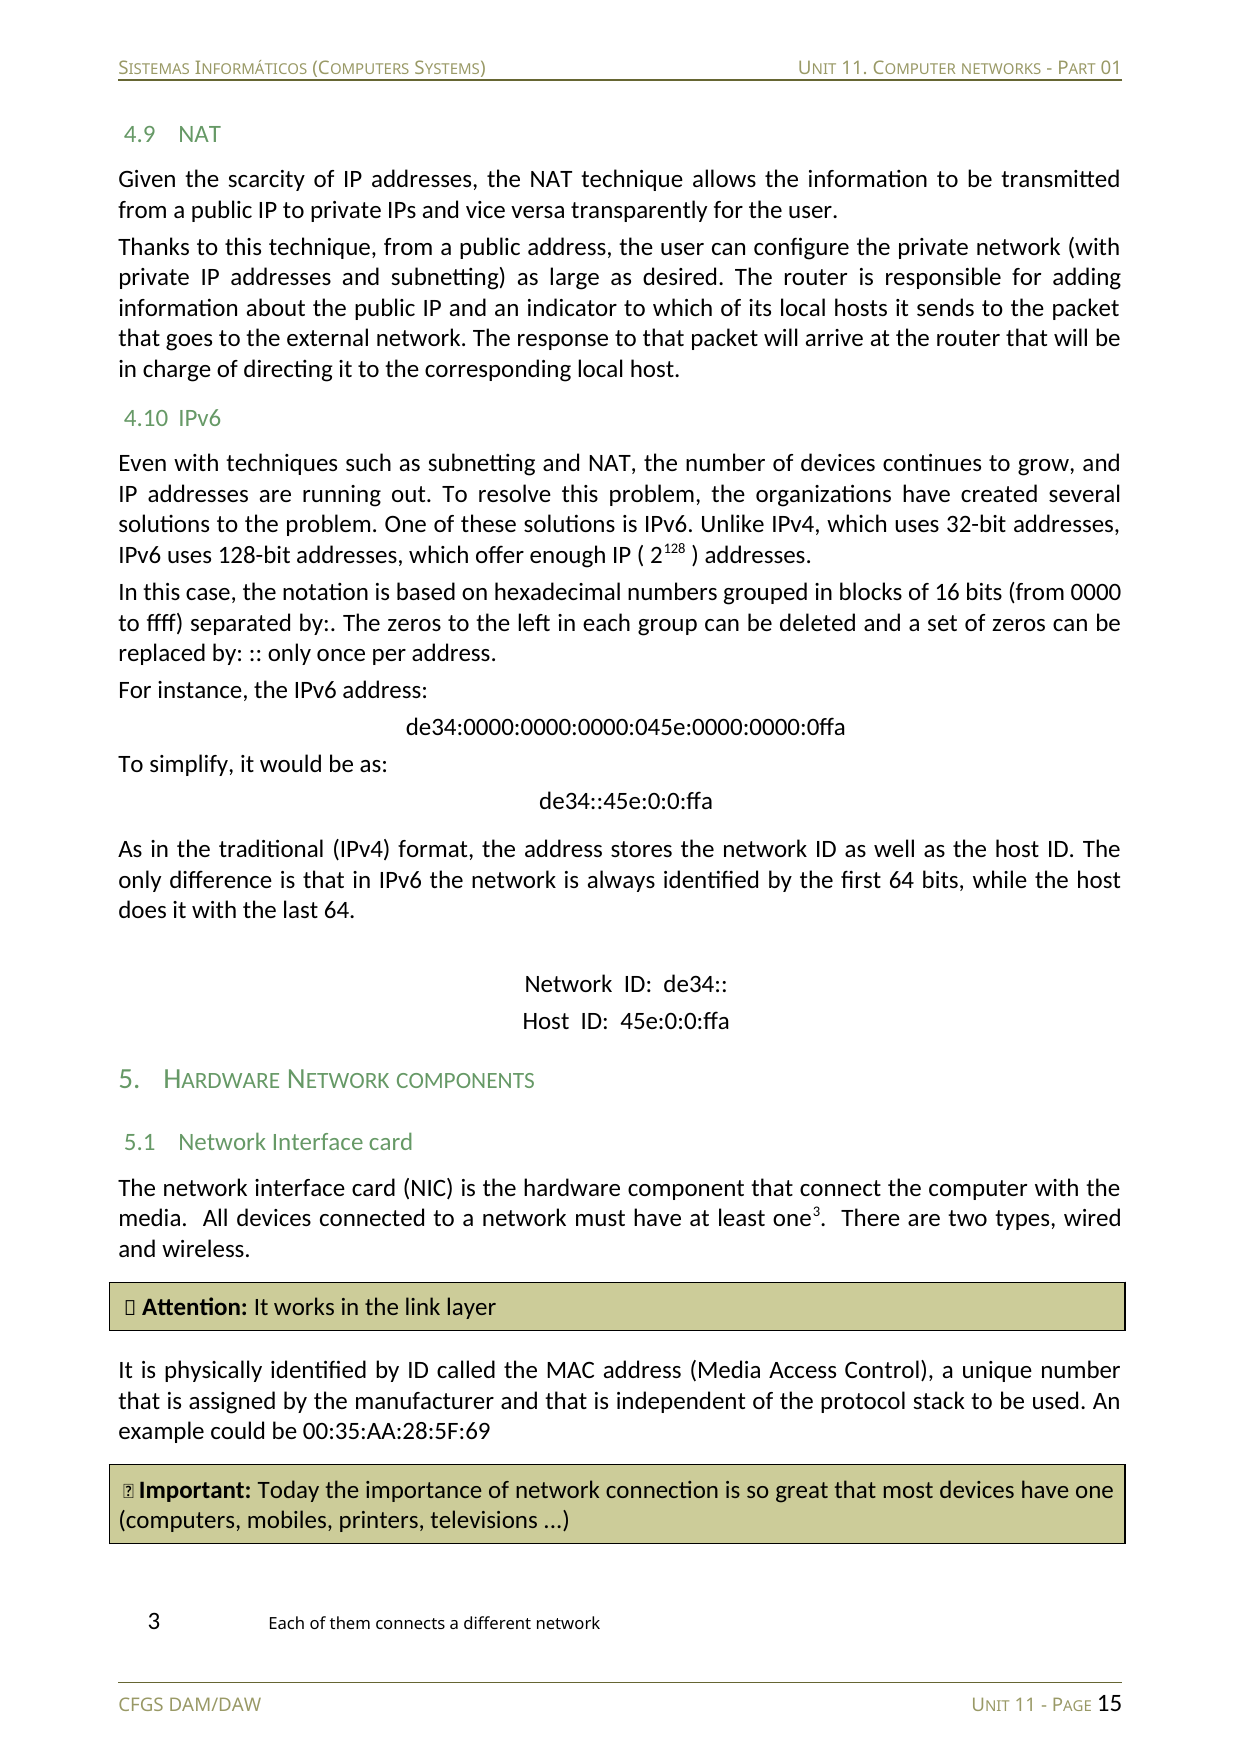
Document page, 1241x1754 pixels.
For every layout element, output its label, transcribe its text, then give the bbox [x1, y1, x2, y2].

text 📖 Important: Today the importance of network connection is so great that most devices have one (computers, mobiles, printers, televisions ...) [110, 1465, 1124, 1543]
text It is physically identified by ID called the MAC address (Media Access Control), a unique number that is assigned by the manufacturer and that is independent of the protocol stack to be used. An example could be 00:35:AA:28:5F:69 [118, 1354, 1122, 1446]
text Thanks to this technique, from a public address, the user can configure the private network (with private IP addresses and subnetting) as large as desired. The router is responsible for adding information about the public IP and an indicator to which of its local hosts it sends to the packet that goes to the external network. The response to that packet will arrive at the router that will be in charge of directing it to the corresponding local host. [118, 231, 1122, 383]
text Even with techniques such as subnetting and NAT, the number of devices continues to grow, and IP addresses are running out. To resolve this problem, the organizations have created several solutions to the problem. One of these solutions is IPv6. Unlike IPv4, which uses 32-bit addresses, IPv6 uses 128-bit addresses, which offer enough IP ( 2128 ) addresses. [118, 448, 1122, 570]
text As in the traditional (IPv4) format, the address stores the network ID as well as the host ID. The only difference is that in IPv6 the network is always identified by the first 64 bits, while the host does it with the last 64. [118, 833, 1122, 925]
text In this case, the notation is based on hexadecimal numbers grouped in blocks of 16 bits (from 0000 to ffff) separated by:. The zeros to the left in each group can be deleted and a set of zeros can be replaced by: :: only once per address. [118, 576, 1122, 668]
text Host ID: 45e:0:0:ffa [118, 1005, 1122, 1036]
text Network ID: de34:: [118, 968, 1122, 999]
text Each of them connects a different network [147, 1605, 1122, 1636]
text ❕ Attention: It works in the link layer [110, 1283, 1124, 1330]
subtitle Hardware Network components [118, 1061, 1122, 1096]
text To simplify, it would be as: [118, 748, 1122, 779]
subtitle IPv6 [118, 402, 1122, 433]
text For instance, the IPv6 address: [118, 674, 1122, 705]
text The network interface card (NIC) is the hardware component that connect the computer with the media. All devices connected to a network must have at least one. There are two types, wired and wireless. [118, 1172, 1122, 1263]
subtitle NAT [118, 118, 1122, 148]
text Given the scarcity of IP addresses, the NAT technique allows the information to be transmitted from a public IP to private IPs and vice versa transparently for the user. [118, 163, 1122, 224]
subtitle Network Interface card [118, 1126, 1122, 1157]
text de34::45e:0:0:ffa [118, 785, 1122, 816]
text de34:0000:0000:0000:045e:0000:0000:0ffa [118, 711, 1122, 742]
